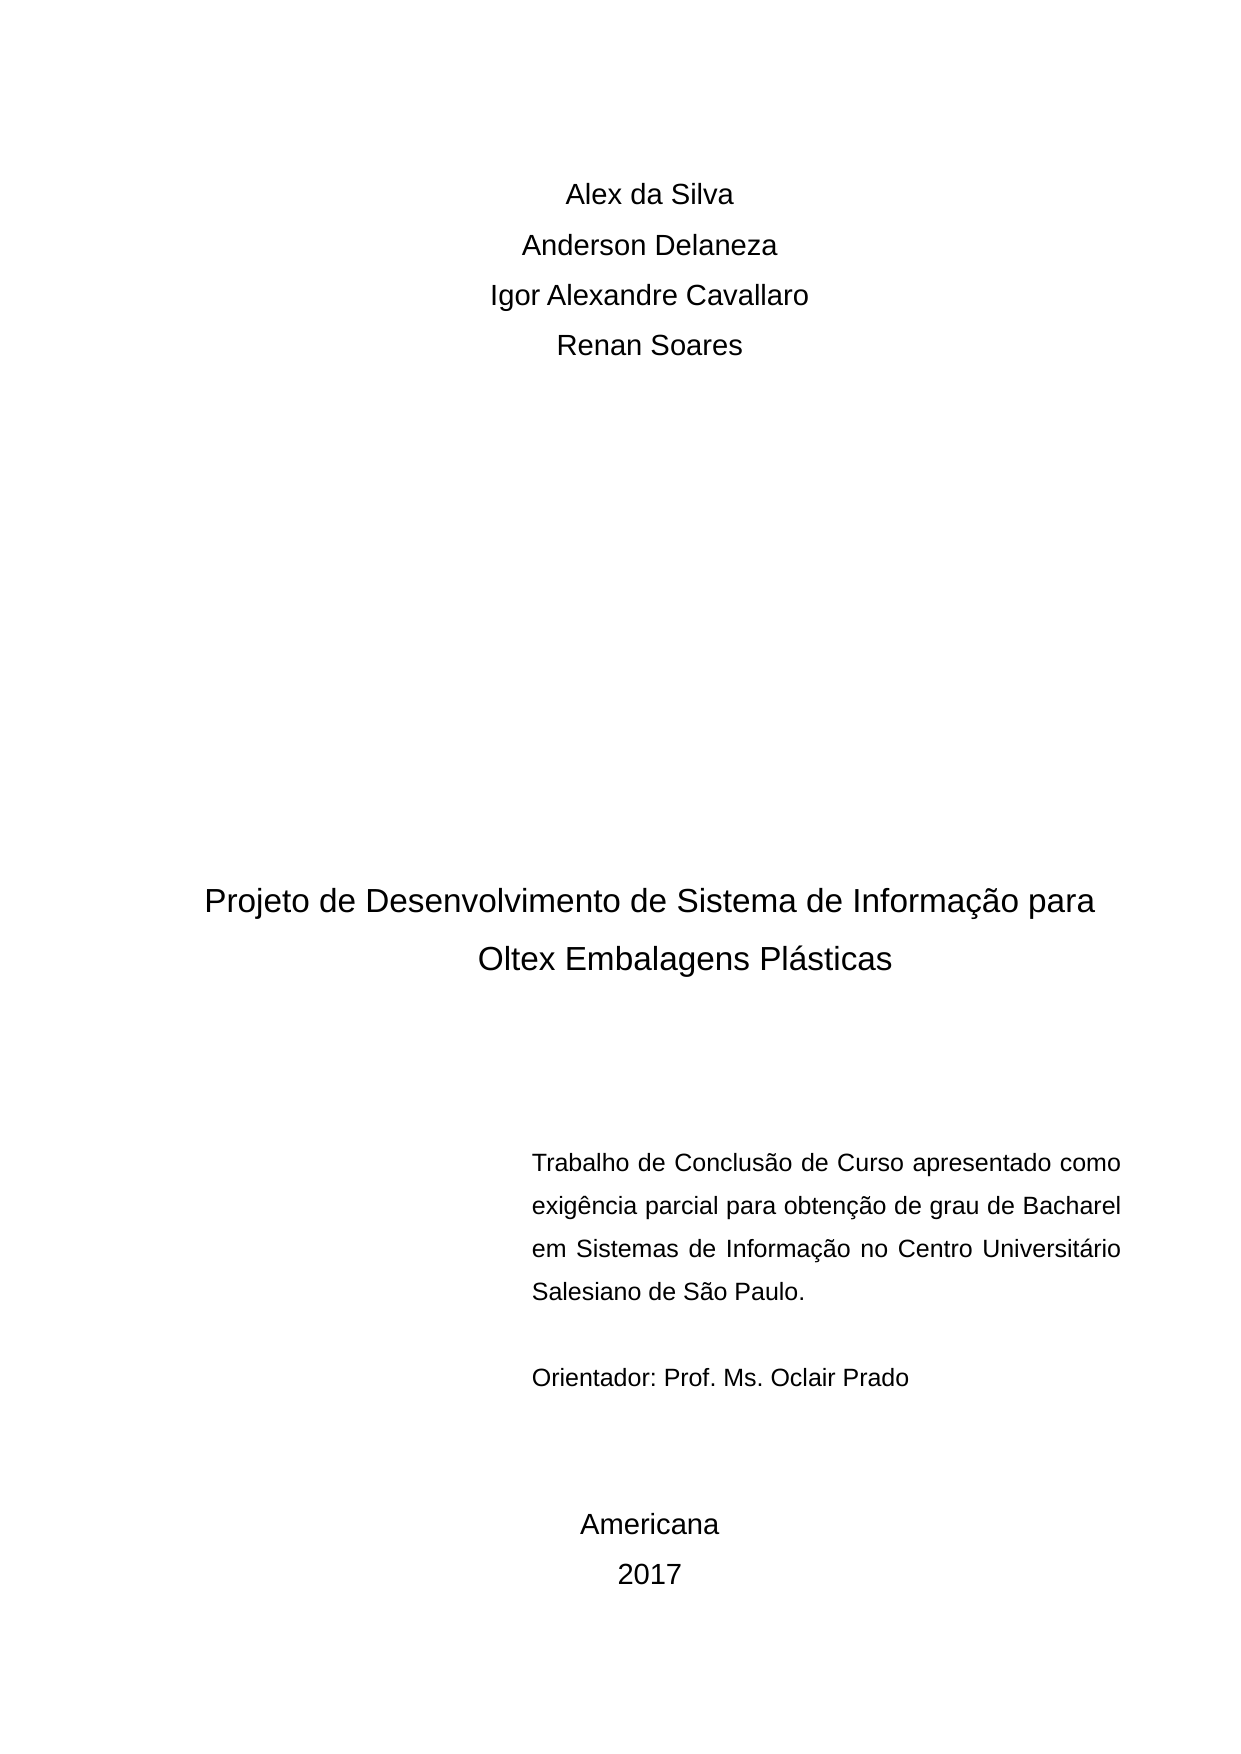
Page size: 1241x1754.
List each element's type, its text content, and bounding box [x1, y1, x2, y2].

text Projeto de Desenvolvimento de Sistema de Informação para [177, 882, 1122, 920]
text Renan Soares [177, 328, 1122, 362]
text 2017 [177, 1557, 1122, 1591]
text Americana [177, 1507, 1122, 1541]
text Anderson Delaneza [177, 227, 1122, 261]
text Alex da Silva [177, 177, 1122, 211]
text Igor Alexandre Cavallaro [177, 278, 1122, 311]
text Oltex Embalagens Plásticas [177, 939, 1122, 978]
text Orientador: Prof. Ms. Oclair Prado [532, 1363, 1122, 1392]
text Trabalho de Conclusão de Curso apresentado como exigência parcial para obtenção de grau de Bacharel em Sistemas de Informação no Centro Universitário Salesiano de São Paulo. [532, 1148, 1122, 1306]
